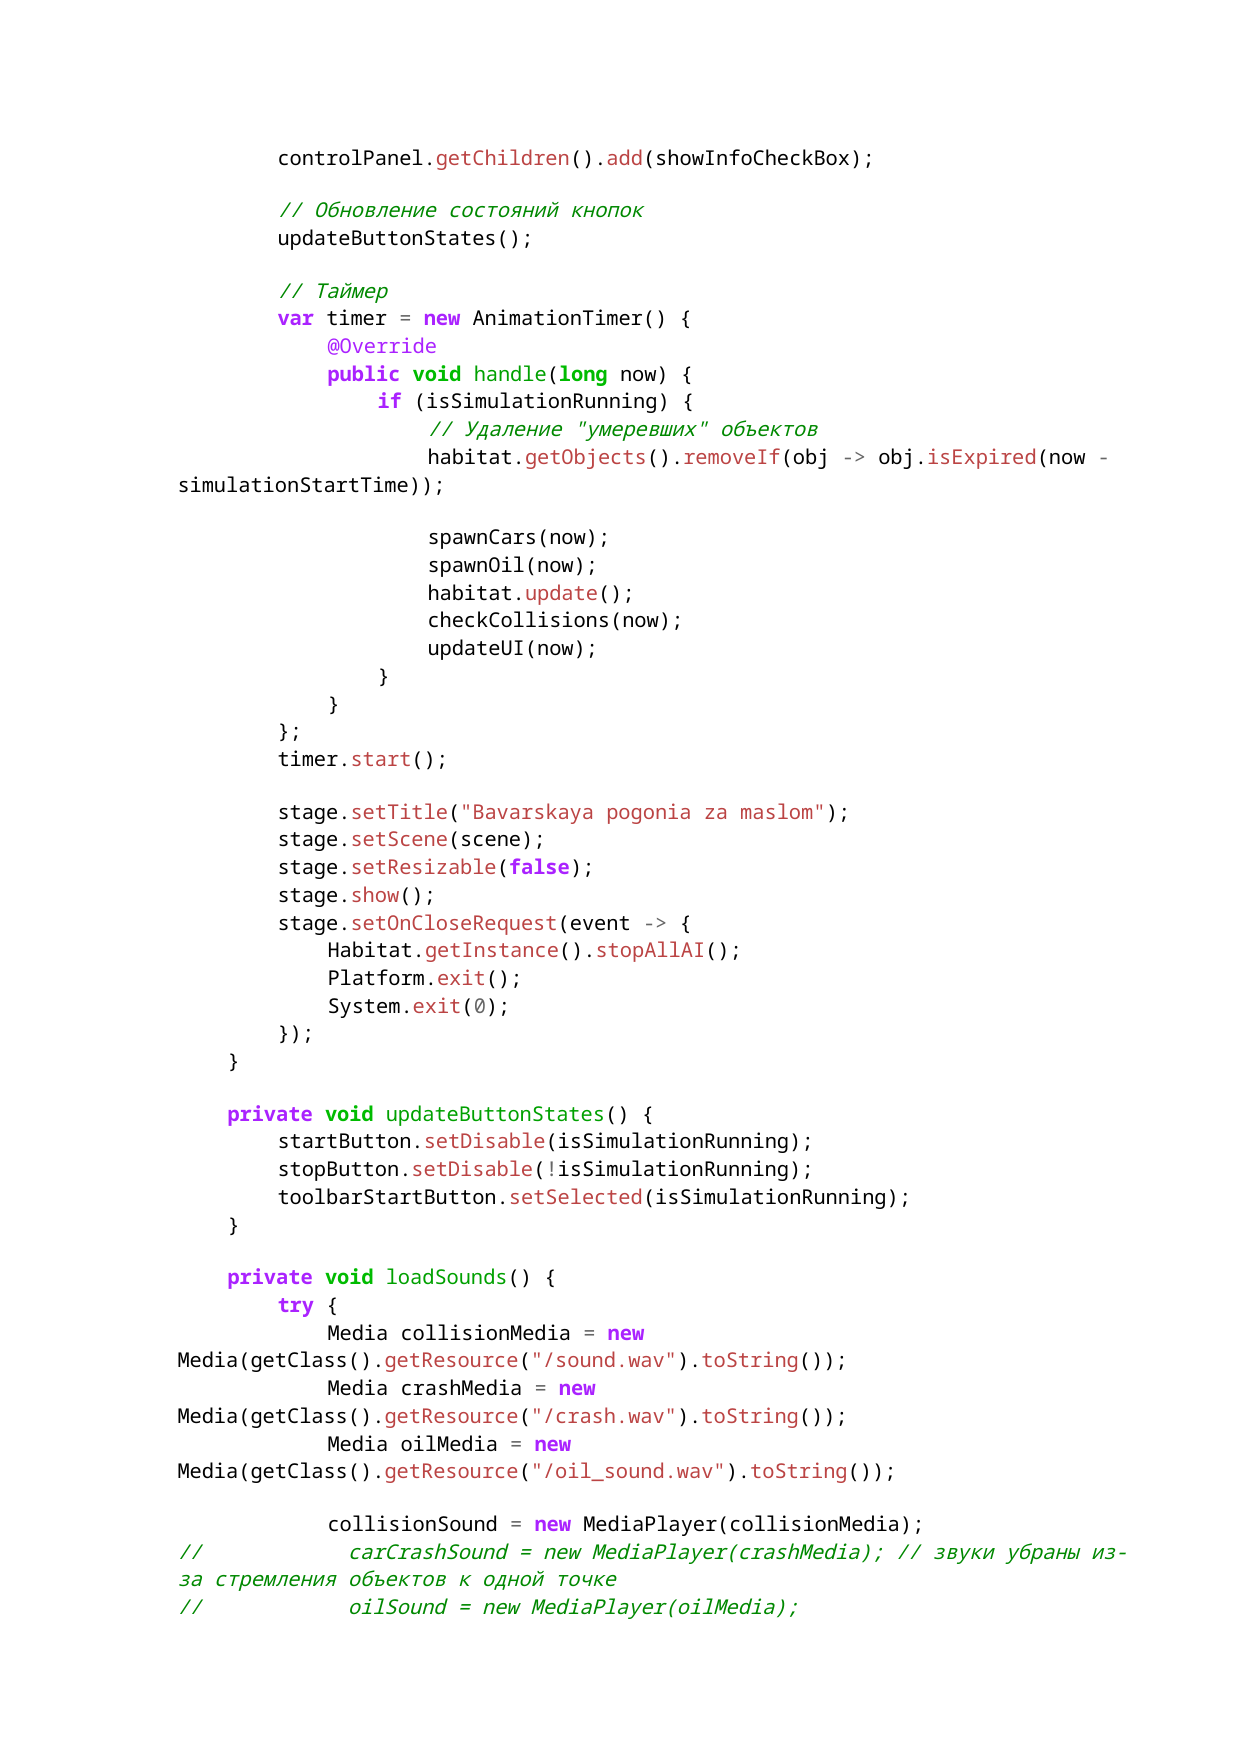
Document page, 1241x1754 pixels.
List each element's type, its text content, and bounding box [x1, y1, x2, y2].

text // carCrashSound = new MediaPlayer(crashMedia); // звуки убраны из-за стремления объектов к одной точке [177, 1537, 1152, 1593]
text controlPanel.getChildren().add(showInfoCheckBox); [177, 143, 1152, 171]
text stage.setScene(scene); [177, 825, 1152, 853]
text stopButton.setDisable(!isSimulationRunning); [177, 1155, 1152, 1182]
text updateUI(now); [177, 634, 1152, 661]
text // Таймер [177, 276, 1152, 304]
text Habitat.getInstance().stopAllAI(); [177, 936, 1152, 963]
text @Override [177, 332, 1152, 359]
text startButton.setDisable(isSimulationRunning); [177, 1127, 1152, 1155]
text stage.setTitle("Bavarskaya pogonia za maslom"); [177, 797, 1152, 825]
text Media crashMedia = new Media(getClass().getResource("/crash.wav").toString()); [177, 1374, 1152, 1429]
text } [177, 661, 1152, 689]
text if (isSimulationRunning) { [177, 387, 1152, 415]
text public void handle(long now) { [177, 359, 1152, 387]
text habitat.getObjects().removeIf(obj -> obj.isExpired(now - simulationStartTime)); [177, 442, 1152, 498]
text toolbarStartButton.setSelected(isSimulationRunning); [177, 1182, 1152, 1210]
text Media oilMedia = new Media(getClass().getResource("/oil_sound.wav").toString()); [177, 1429, 1152, 1484]
text Platform.exit(); [177, 963, 1152, 991]
text }); [177, 1019, 1152, 1047]
text stage.setResizable(false); [177, 853, 1152, 880]
text } [177, 689, 1152, 717]
text stage.show(); [177, 880, 1152, 908]
text habitat.update(); [177, 578, 1152, 606]
text }; [177, 717, 1152, 744]
text checkCollisions(now); [177, 606, 1152, 634]
text // oilSound = new MediaPlayer(oilMedia); [177, 1593, 1152, 1620]
text } [177, 1047, 1152, 1074]
text var timer = new AnimationTimer() { [177, 304, 1152, 332]
text spawnOil(now); [177, 551, 1152, 578]
text timer.start(); [177, 744, 1152, 772]
text // Обновление состояний кнопок [177, 196, 1152, 223]
text updateButtonStates(); [177, 223, 1152, 251]
text } [177, 1210, 1152, 1238]
text collisionSound = new MediaPlayer(collisionMedia); [177, 1509, 1152, 1537]
text private void updateButtonStates() { [177, 1099, 1152, 1127]
text stage.setOnCloseRequest(event -> { [177, 908, 1152, 936]
text private void loadSounds() { [177, 1263, 1152, 1291]
text Media collisionMedia = new Media(getClass().getResource("/sound.wav").toString()); [177, 1318, 1152, 1374]
text try { [177, 1291, 1152, 1318]
text System.exit(0); [177, 991, 1152, 1019]
text spawnCars(now); [177, 523, 1152, 551]
text // Удаление "умеревших" объектов [177, 415, 1152, 442]
